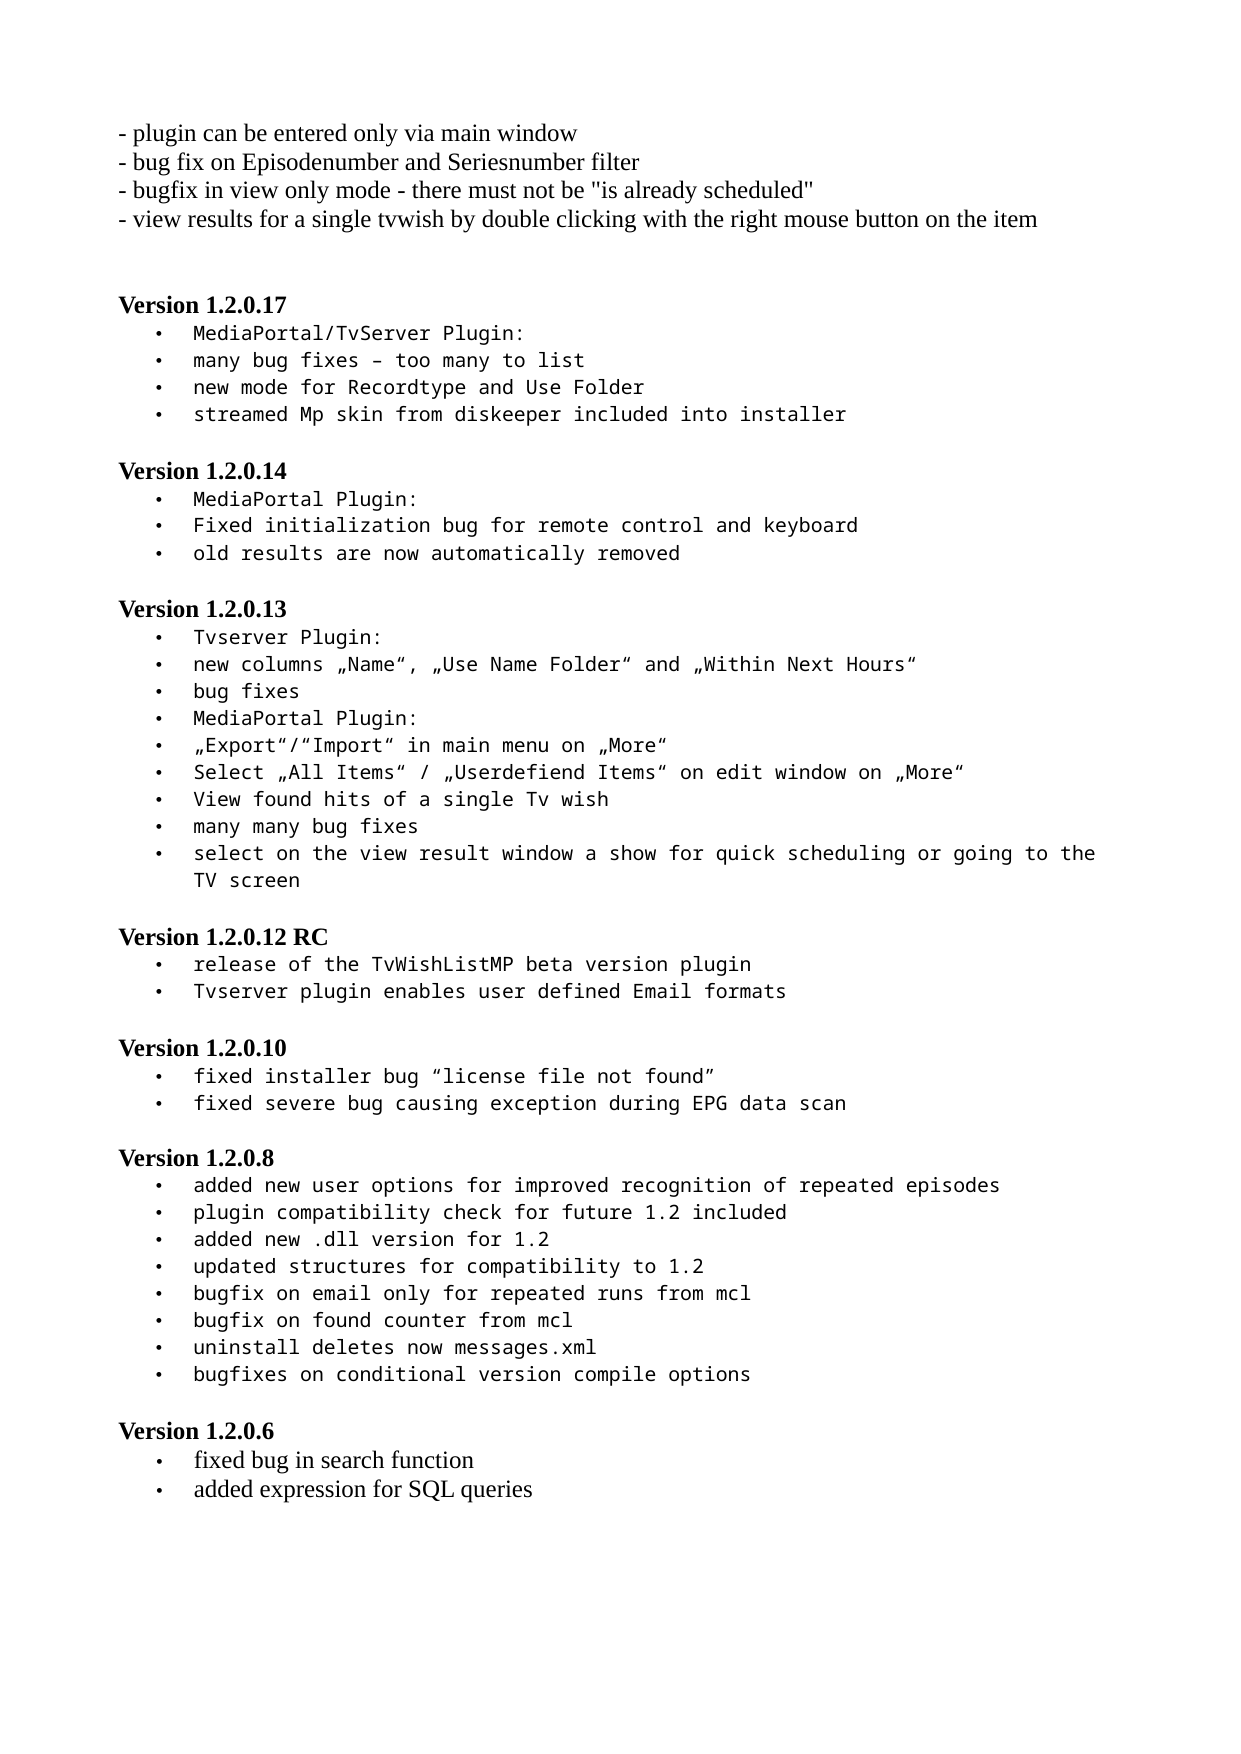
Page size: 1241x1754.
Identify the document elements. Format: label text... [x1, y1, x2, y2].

list bugfix on email only for repeated runs from mcl [156, 1279, 1122, 1307]
text - bug fix on Episodenumber and Seriesnumber filter [118, 147, 1122, 176]
text Version 1.2.0.10 [118, 1033, 1122, 1062]
list fixed bug in search function [156, 1445, 1122, 1474]
text Version 1.2.0.13 [118, 594, 1122, 623]
list uninstall deletes now messages.xml [156, 1333, 1122, 1361]
list added new user options for improved recognition of repeated episodes [156, 1172, 1122, 1199]
list new columns „Name“, „Use Name Folder“ and „Within Next Hours“ [156, 650, 1122, 677]
text Version 1.2.0.8 [118, 1143, 1122, 1172]
list MediaPortal/TvServer Plugin: [156, 319, 1122, 346]
list „Export“/“Import“ in main menu on „More“ [156, 731, 1122, 758]
list select on the view result window a show for quick scheduling or going to the TV screen [156, 839, 1122, 893]
list added new .dll version for 1.2 [156, 1226, 1122, 1253]
list old results are now automatically removed [156, 539, 1122, 566]
list release of the TvWishListMP beta version plugin [156, 951, 1122, 977]
list Fixed initialization bug for remote control and keyboard [156, 512, 1122, 539]
text Version 1.2.0.12 RC [118, 922, 1122, 951]
text - plugin can be entered only via main window [118, 118, 1122, 147]
list plugin compatibility check for future 1.2 included [156, 1199, 1122, 1226]
list bugfix on found counter from mcl [156, 1307, 1122, 1333]
list many bug fixes – too many to list [156, 346, 1122, 373]
list added expression for SQL queries [156, 1474, 1122, 1502]
list updated structures for compatibility to 1.2 [156, 1253, 1122, 1279]
list fixed installer bug “license file not found” [156, 1062, 1122, 1089]
list MediaPortal Plugin: [156, 704, 1122, 731]
list Tvserver plugin enables user defined Email formats [156, 977, 1122, 1004]
list streamed Mp skin from diskeeper included into installer [156, 400, 1122, 427]
list MediaPortal Plugin: [156, 485, 1122, 512]
list fixed severe bug causing exception during EPG data scan [156, 1089, 1122, 1116]
list View found hits of a single Tv wish [156, 785, 1122, 812]
text - bugfix in view only mode - there must not be "is already scheduled" [118, 176, 1122, 204]
text Version 1.2.0.14 [118, 456, 1122, 485]
text Version 1.2.0.17 [118, 291, 1122, 319]
list Select „All Items“ / „Userdefiend Items“ on edit window on „More“ [156, 758, 1122, 785]
text Version 1.2.0.6 [118, 1416, 1122, 1445]
text - view results for a single tvwish by double clicking with the right mouse button on the item [118, 204, 1122, 233]
list new mode for Recordtype and Use Folder [156, 373, 1122, 400]
list Tvserver Plugin: [156, 623, 1122, 650]
list bug fixes [156, 677, 1122, 704]
list many many bug fixes [156, 812, 1122, 839]
list bugfixes on conditional version compile options [156, 1361, 1122, 1387]
